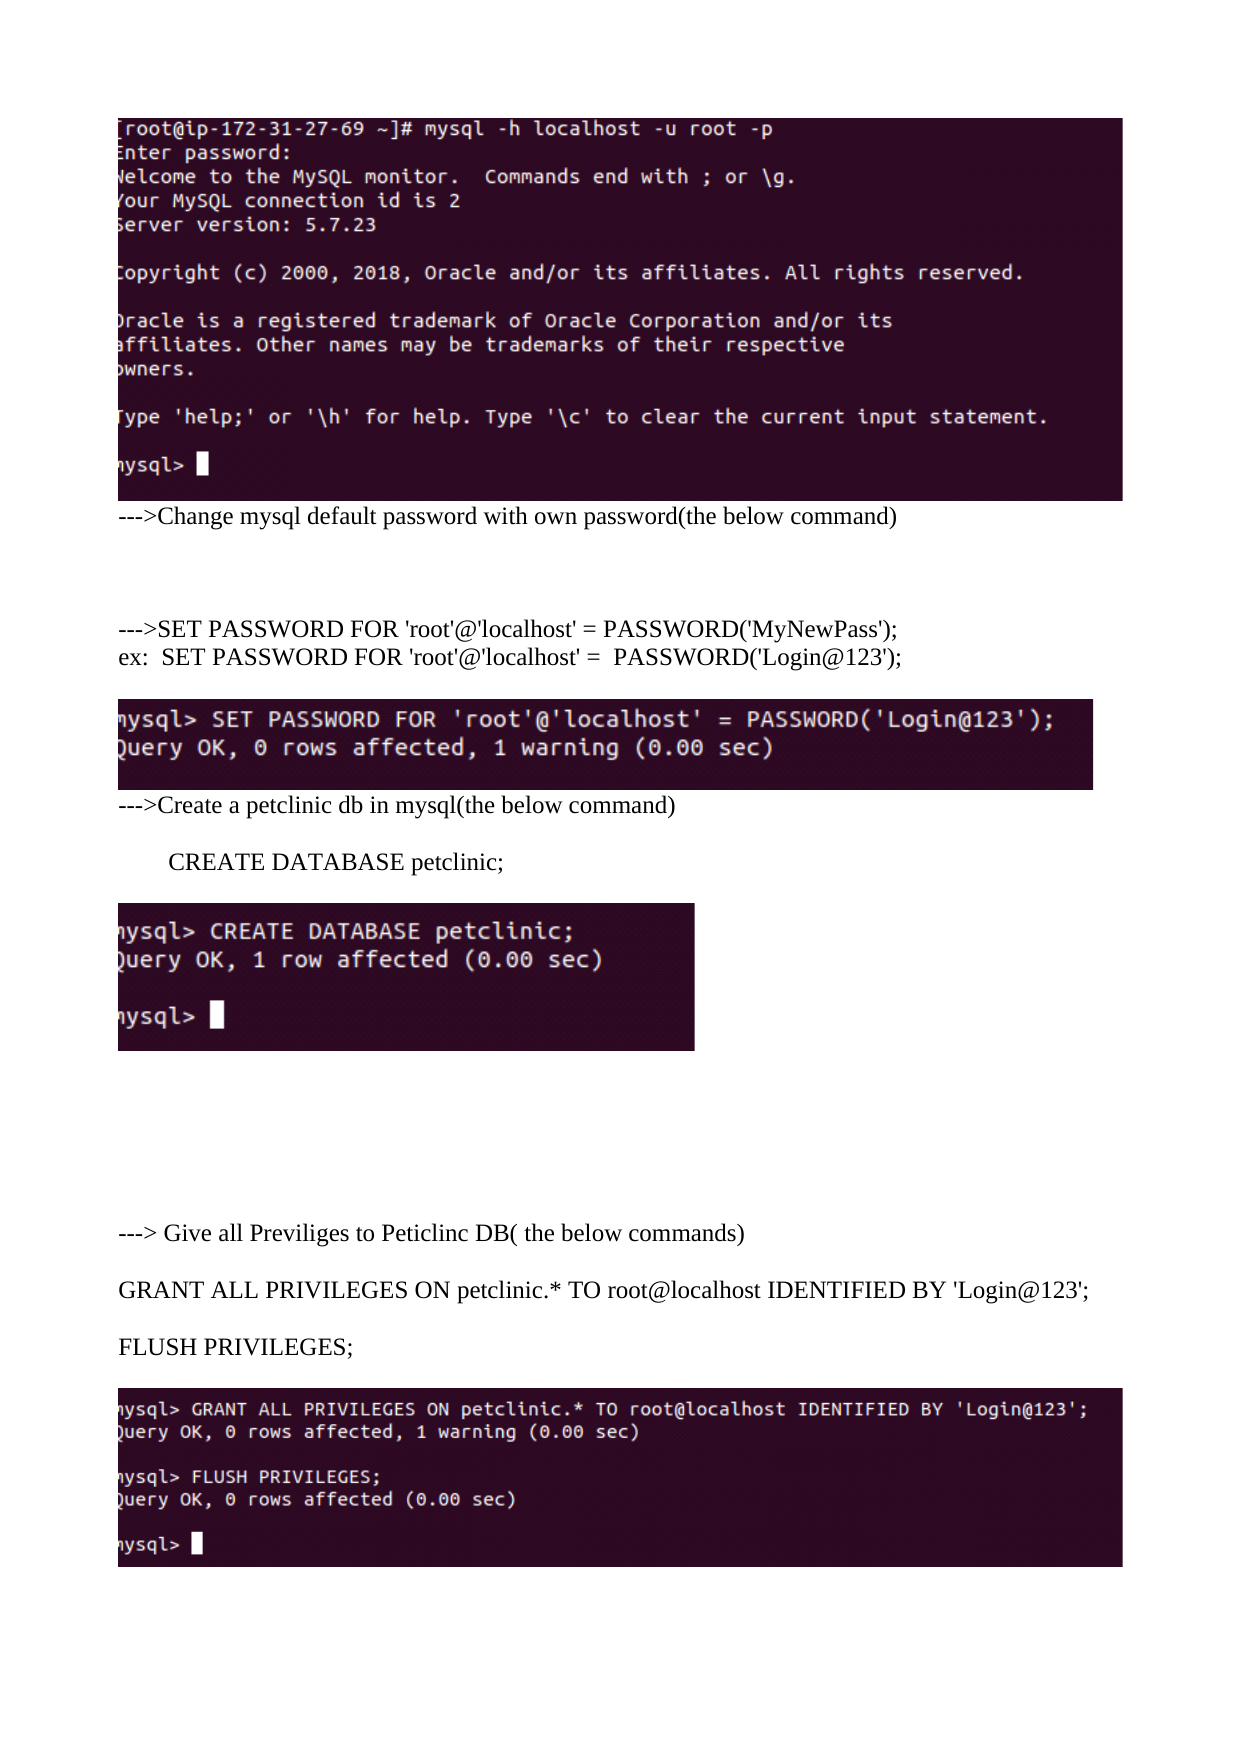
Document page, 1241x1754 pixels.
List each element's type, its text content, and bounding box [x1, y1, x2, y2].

text FLUSH PRIVILEGES; [118, 1332, 1122, 1361]
text ex: SET PASSWORD FOR 'root'@'localhost' = PASSWORD('Login@123'); [118, 642, 1122, 671]
text ---> Give all Previliges to Peticlinc DB( the below commands) [118, 1218, 1122, 1247]
text --->SET PASSWORD FOR 'root'@'localhost' = PASSWORD('MyNewPass'); [118, 614, 1122, 642]
text CREATE DATABASE petclinic; [118, 847, 1122, 875]
text GRANT ALL PRIVILEGES ON petclinic.* TO root@localhost IDENTIFIED BY 'Login@123'; [118, 1275, 1122, 1304]
text --->Create a petclinic db in mysql(the below command) [118, 790, 1122, 819]
text --->Change mysql default password with own password(the below command) [118, 501, 1122, 530]
